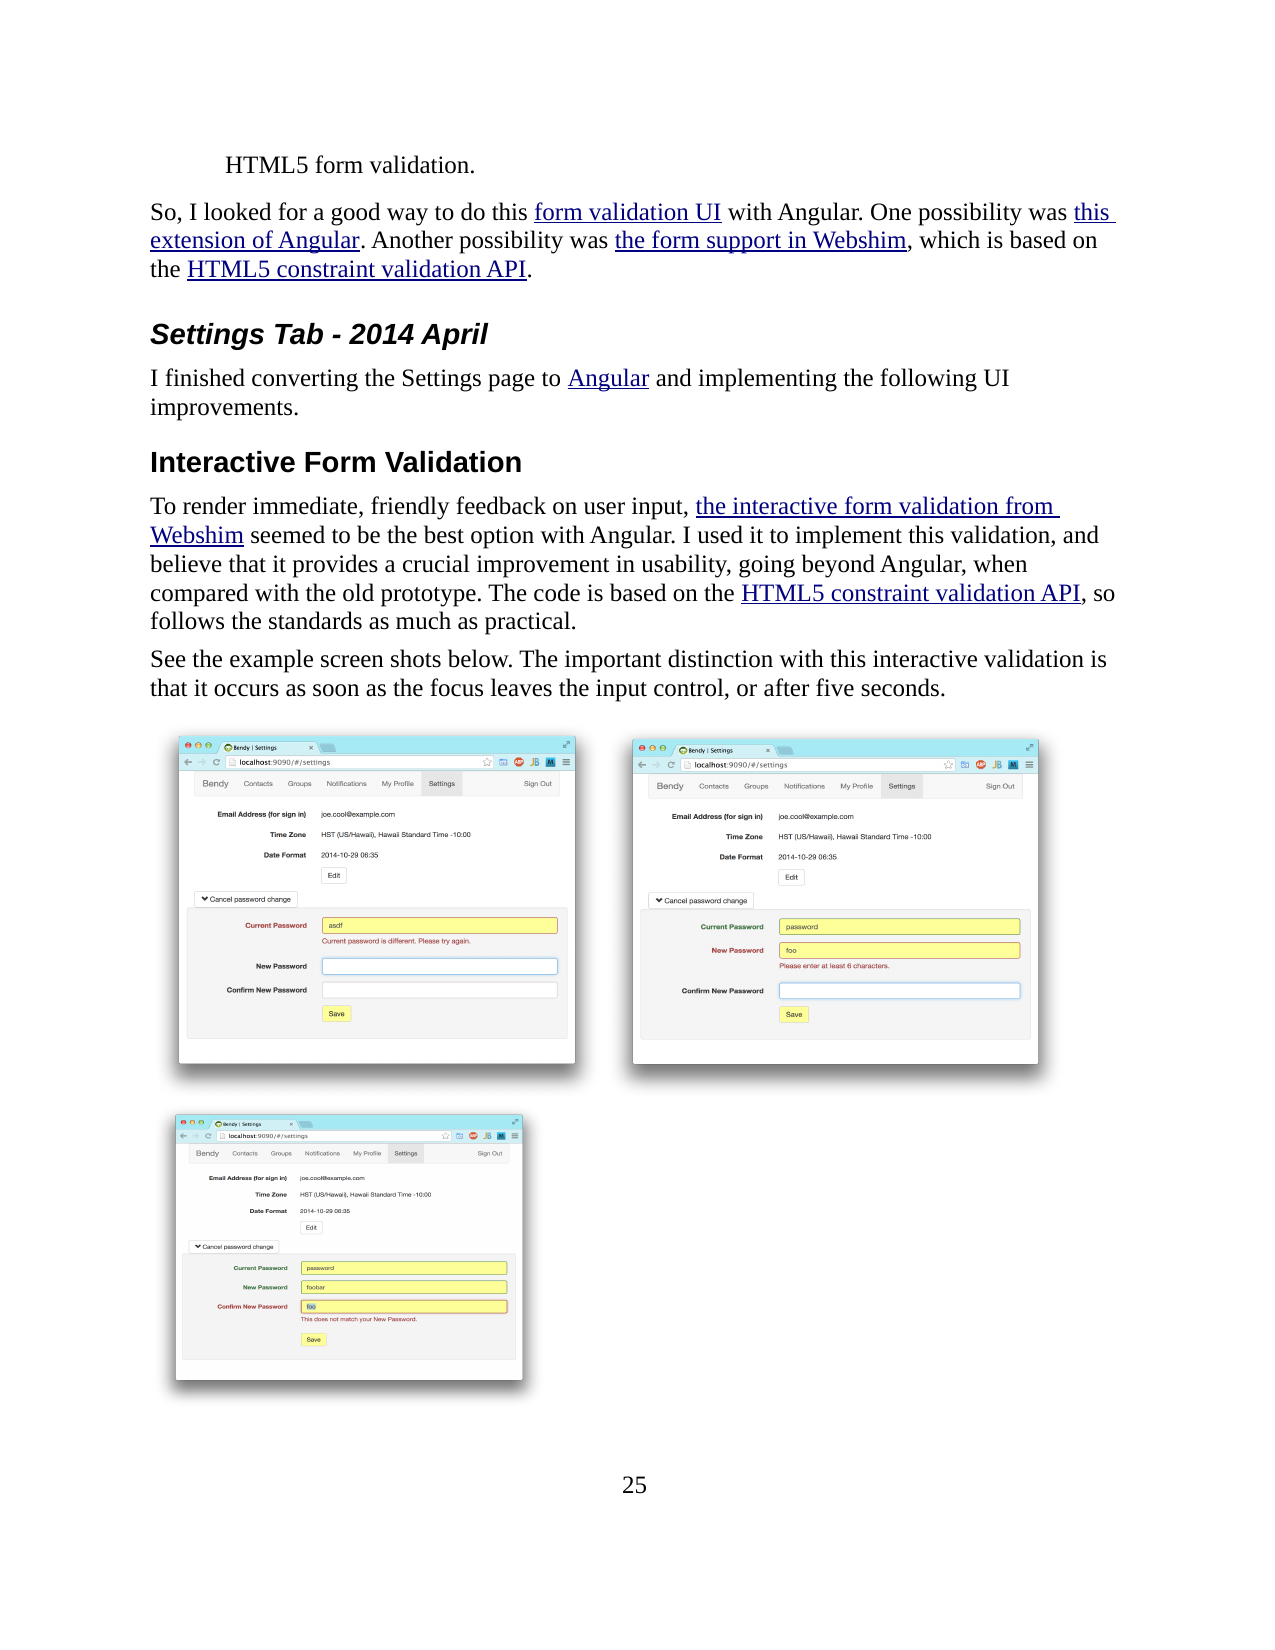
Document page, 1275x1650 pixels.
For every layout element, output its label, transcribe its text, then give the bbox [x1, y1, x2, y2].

list HTML5 form validation. [187, 150, 1125, 179]
subtitle Interactive Form Validation [150, 445, 1125, 479]
text I finished converting the Settings page to Angular and implementing the following UI improvements. [150, 363, 1125, 420]
picture [150, 719, 1068, 1411]
text See the example screen shots below. The important distinction with this interactive validation is that it occurs as soon as the focus leaves the input control, or after five seconds. [150, 644, 1125, 702]
text So, I looked for a good way to do this form validation UI with Angular. One possibility was this extension of Angular. Another possibility was the form support in Webshim, which is based on the HTML5 constraint validation API. [150, 197, 1125, 283]
subtitle Settings Tab - 2014 April [150, 317, 1125, 350]
text To render immediate, friendly feedback on user input, the interactive form validation from Webshim seemed to be the best option with Angular. I used it to implement this validation, and believe that it provides a crucial improvement in usability, going beyond Angular, when compared with the old prototype. The code is based on the HTML5 constraint validation API, so follows the standards as much as practical. [150, 491, 1125, 635]
